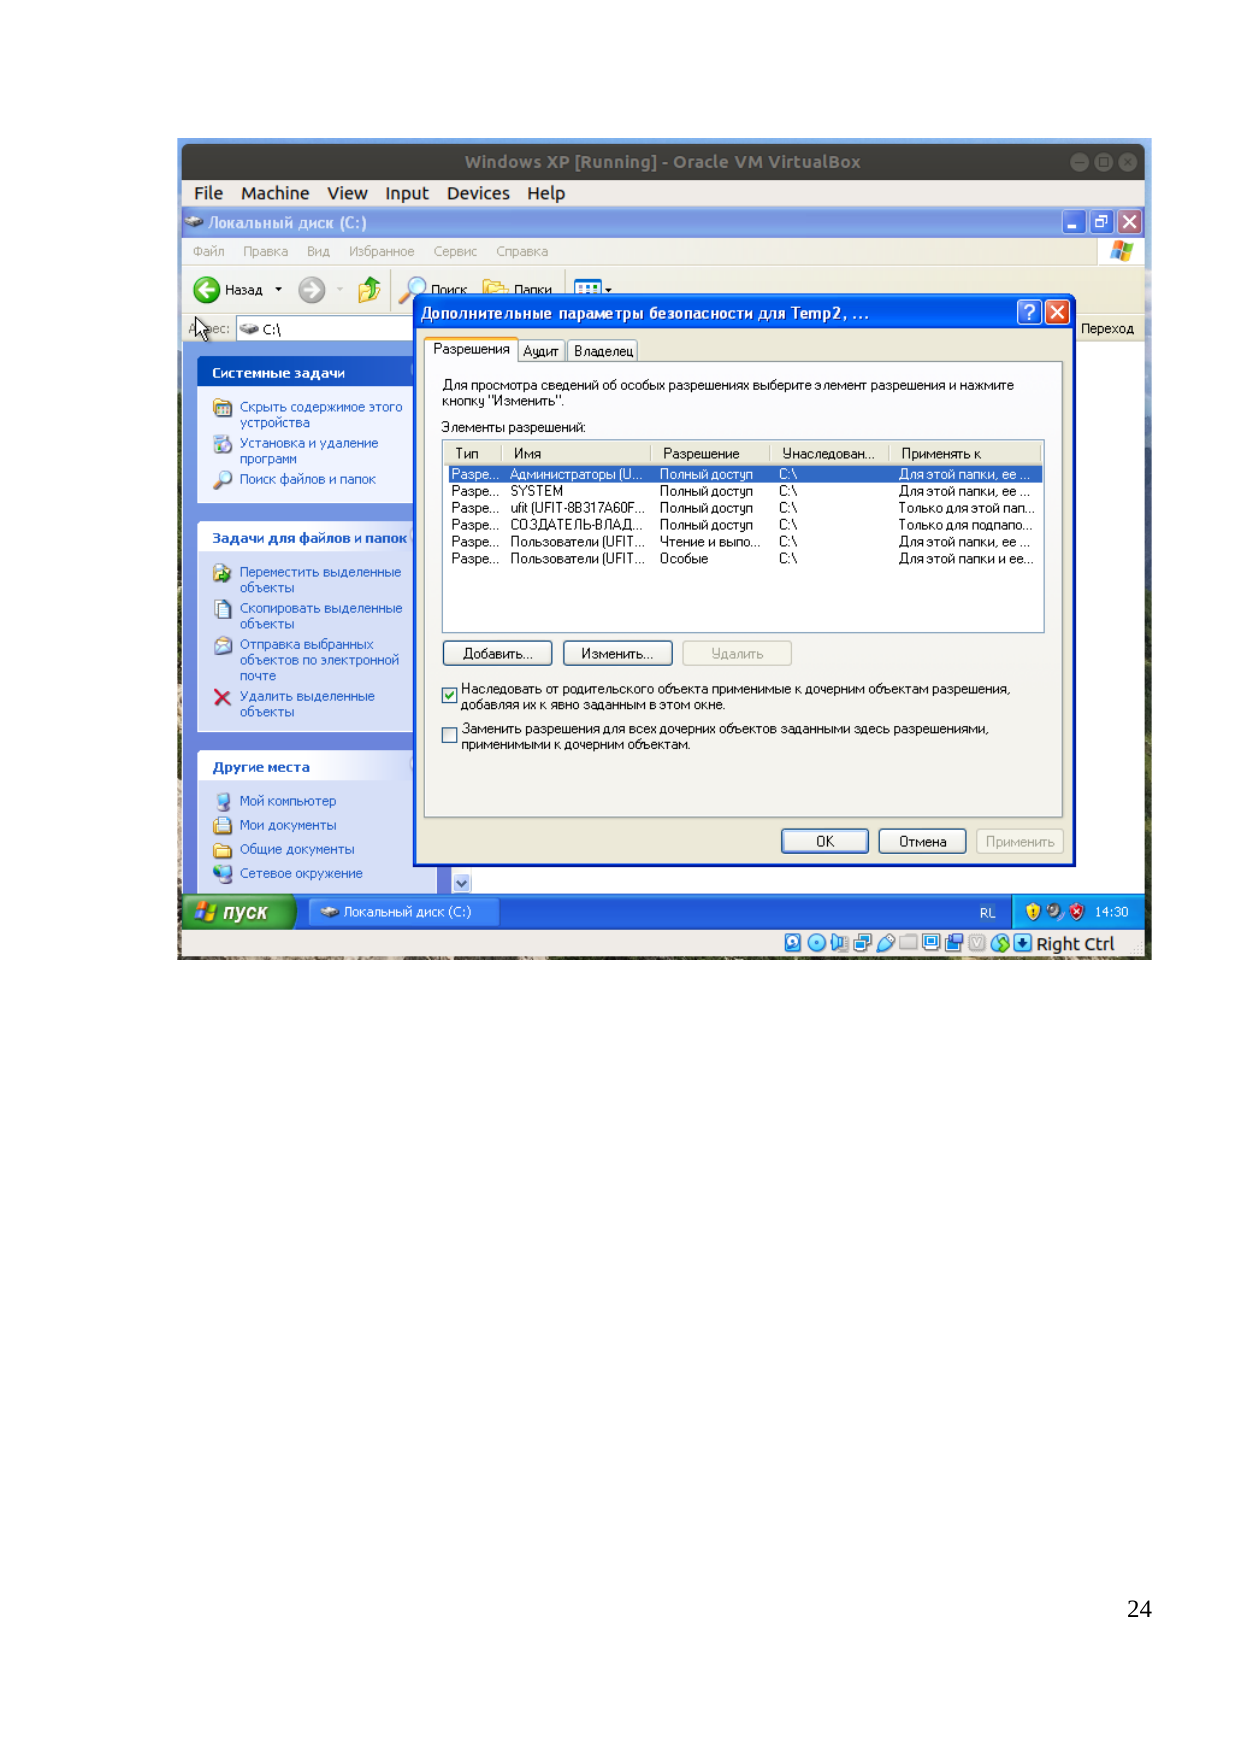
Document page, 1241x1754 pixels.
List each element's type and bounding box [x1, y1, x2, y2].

picture [177, 138, 1152, 960]
